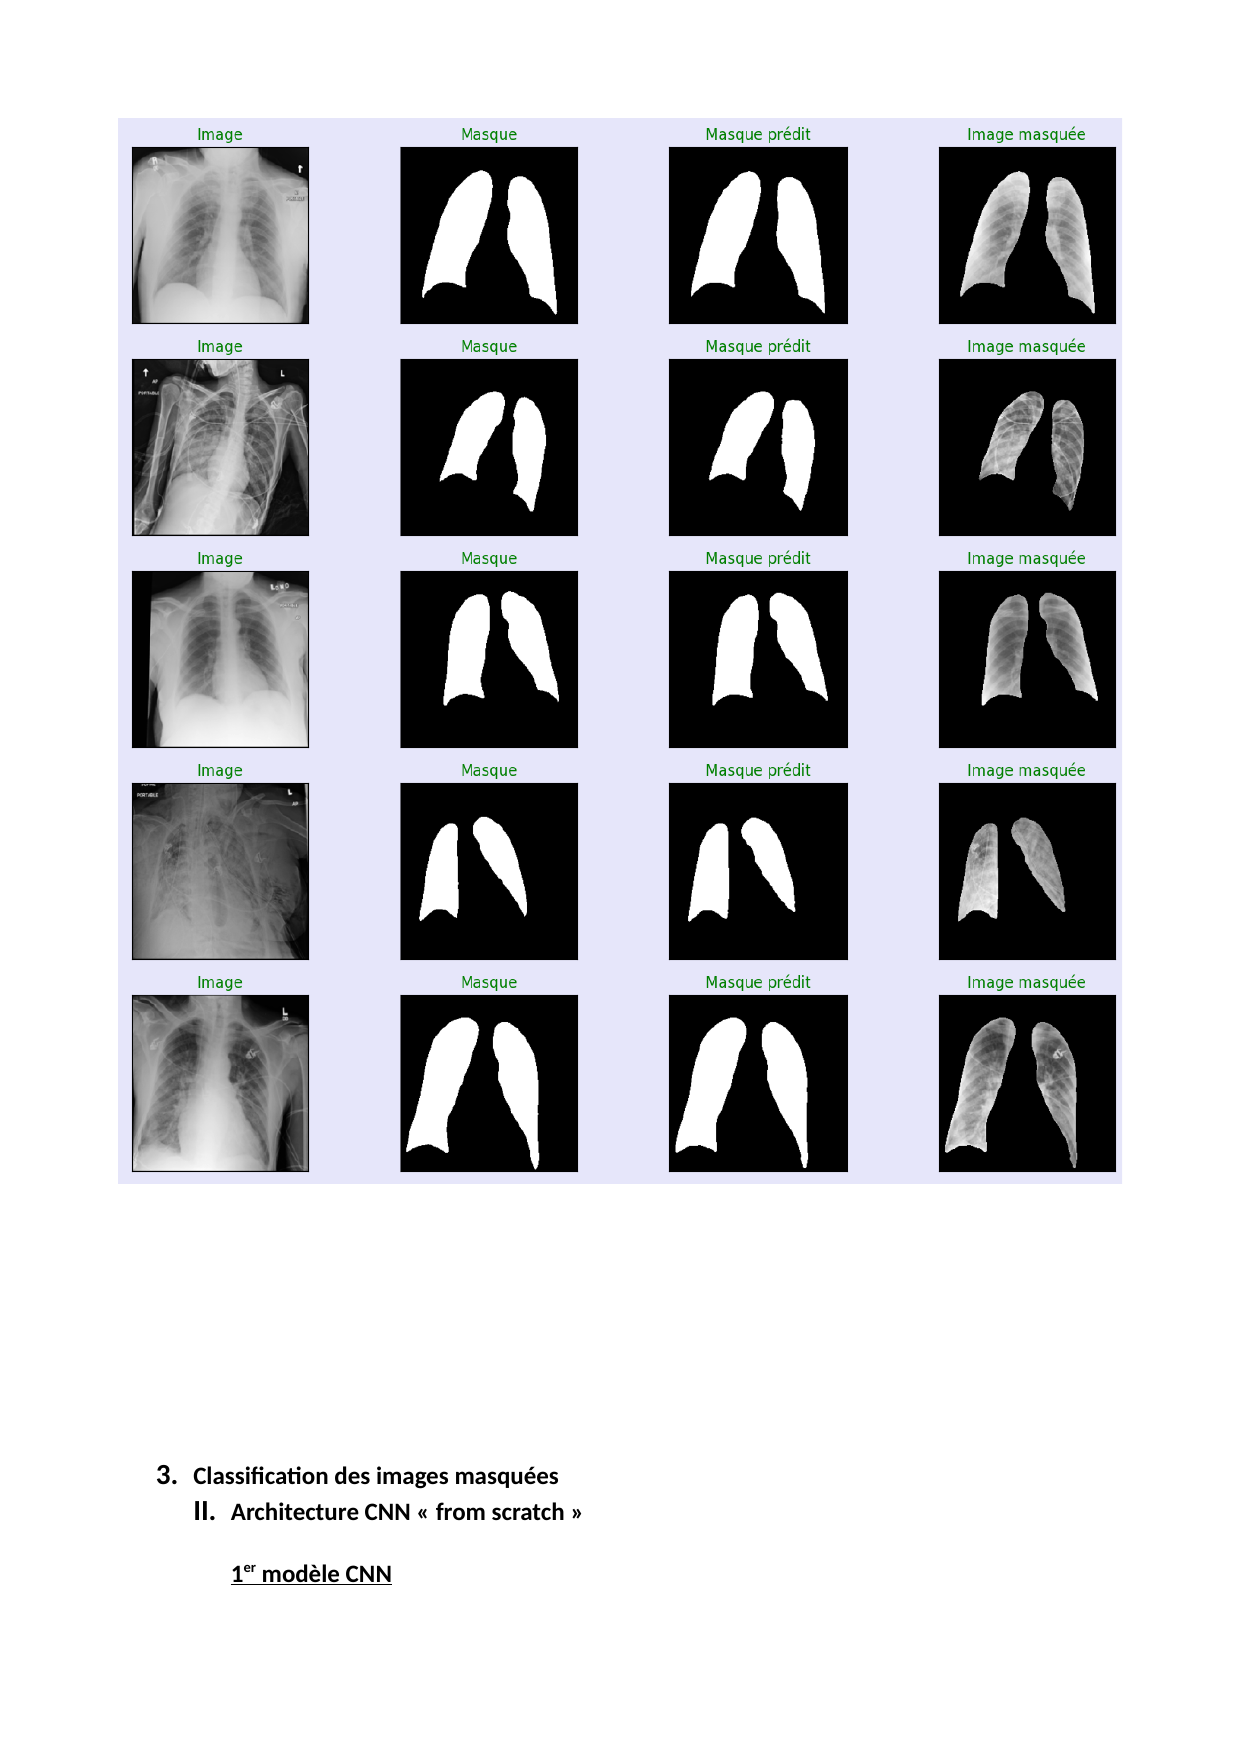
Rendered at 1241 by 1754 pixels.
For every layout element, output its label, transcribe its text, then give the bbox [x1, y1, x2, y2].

list Classification des images masquées [156, 1456, 1122, 1492]
list Architecture CNN « from scratch » 1er modèle CNN [193, 1492, 1122, 1588]
picture [118, 118, 1123, 1184]
